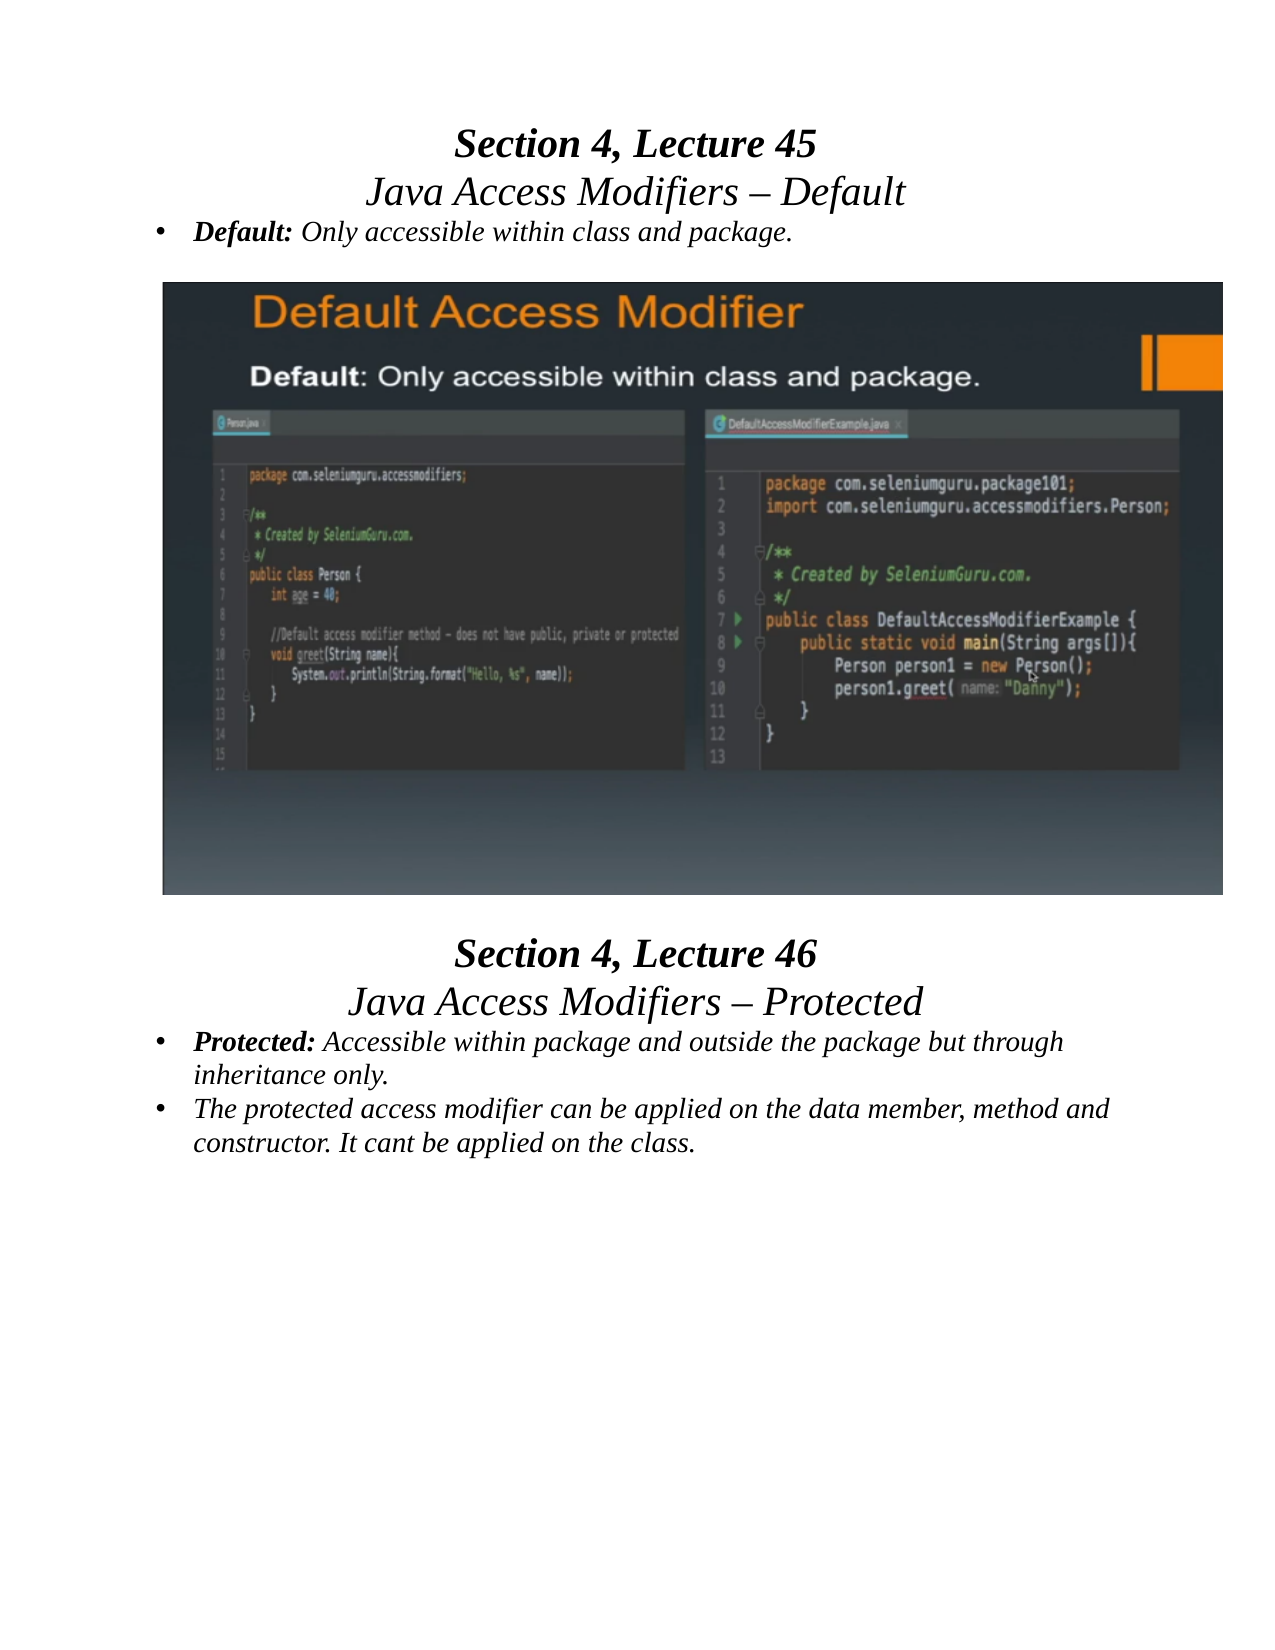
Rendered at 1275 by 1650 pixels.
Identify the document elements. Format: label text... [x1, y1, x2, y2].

list The protected access modifier can be applied on the data member, method and constructor. It cant be applied on the class. [156, 1091, 1157, 1158]
list Default: Only accessible within class and package. [156, 214, 1157, 248]
text Section 4, Lecture 45 [118, 118, 1157, 166]
list Protected: Accessible within package and outside the package but through inheritance only. [156, 1024, 1157, 1091]
text Section 4, Lecture 46 [118, 928, 1157, 976]
text Java Access Modifiers – Default [118, 166, 1157, 214]
text Java Access Modifiers – Protected [118, 976, 1157, 1024]
picture [162, 282, 1223, 895]
